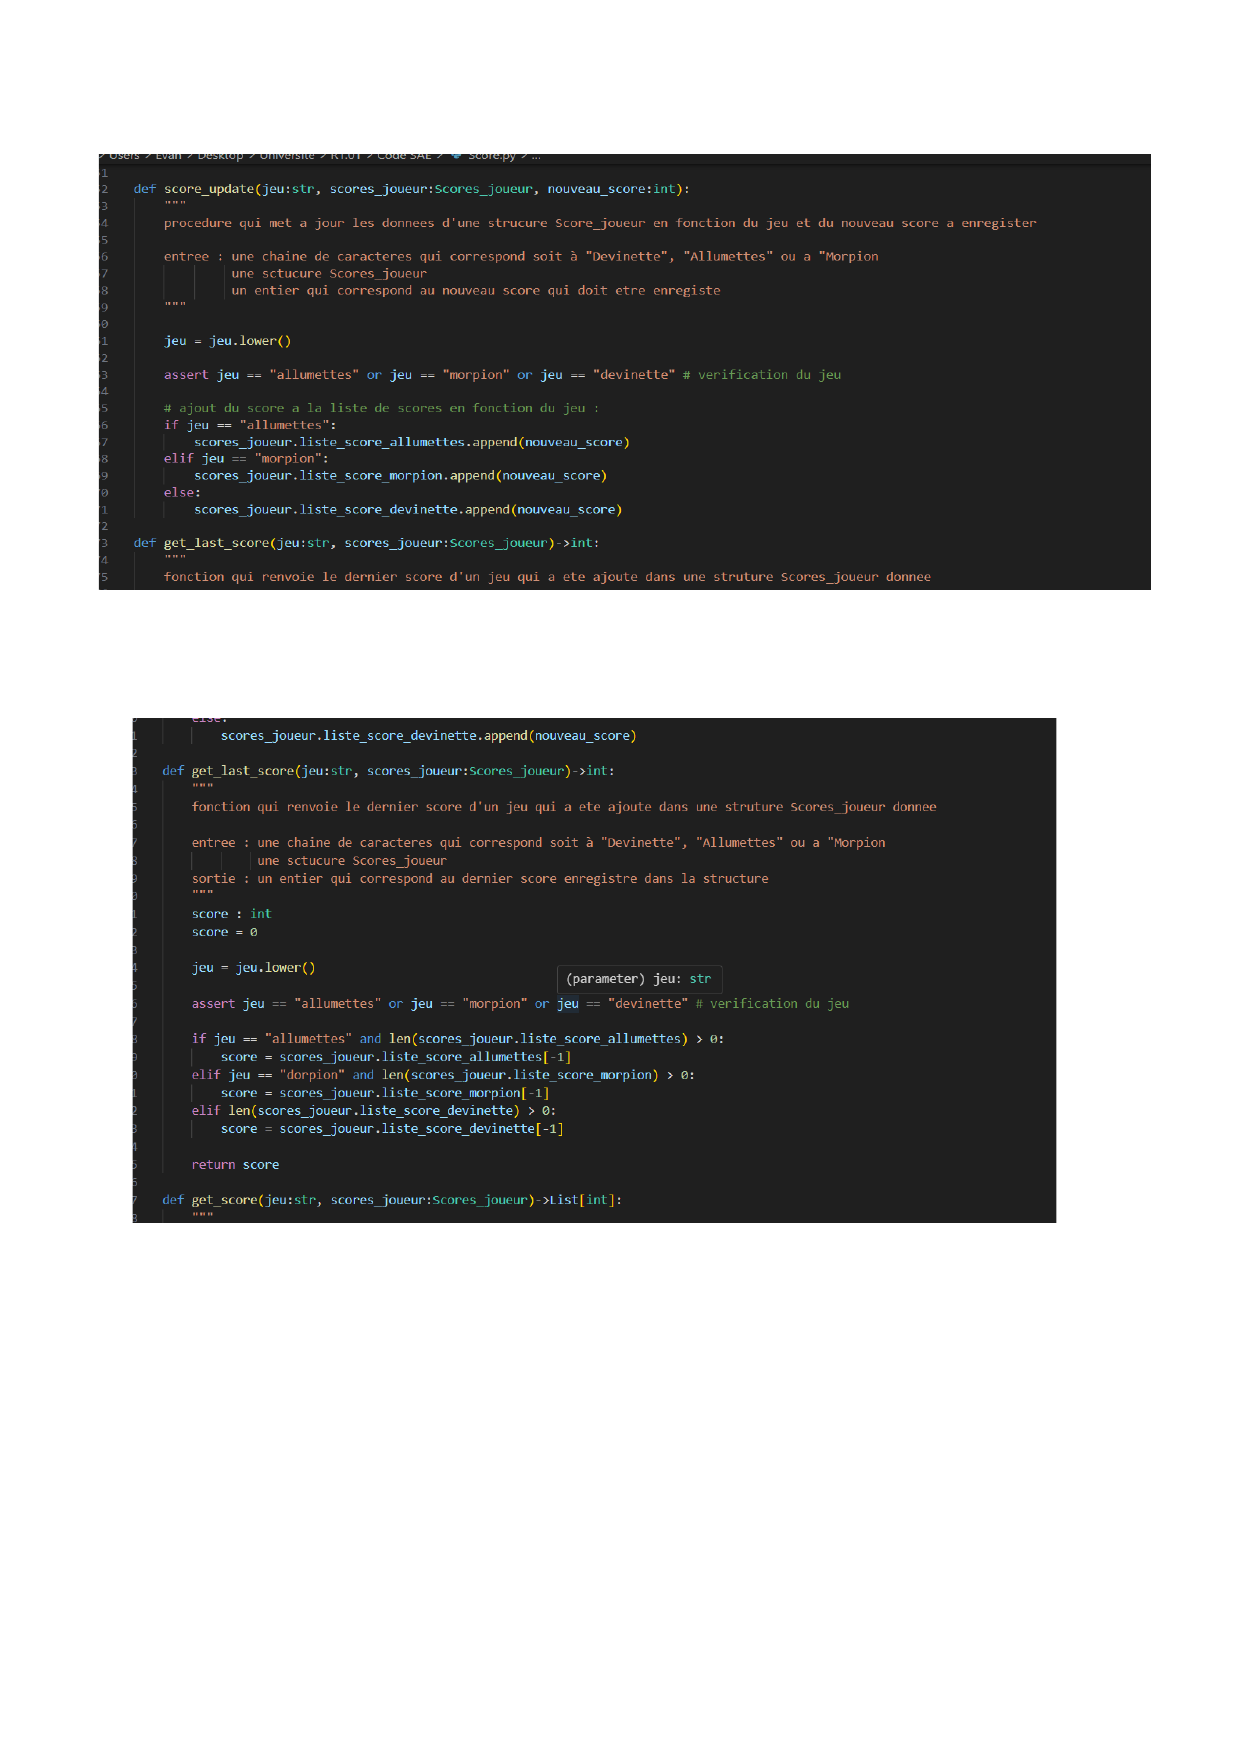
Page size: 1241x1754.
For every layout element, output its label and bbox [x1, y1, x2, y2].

picture [98, 154, 1151, 590]
picture [132, 718, 647, 1223]
